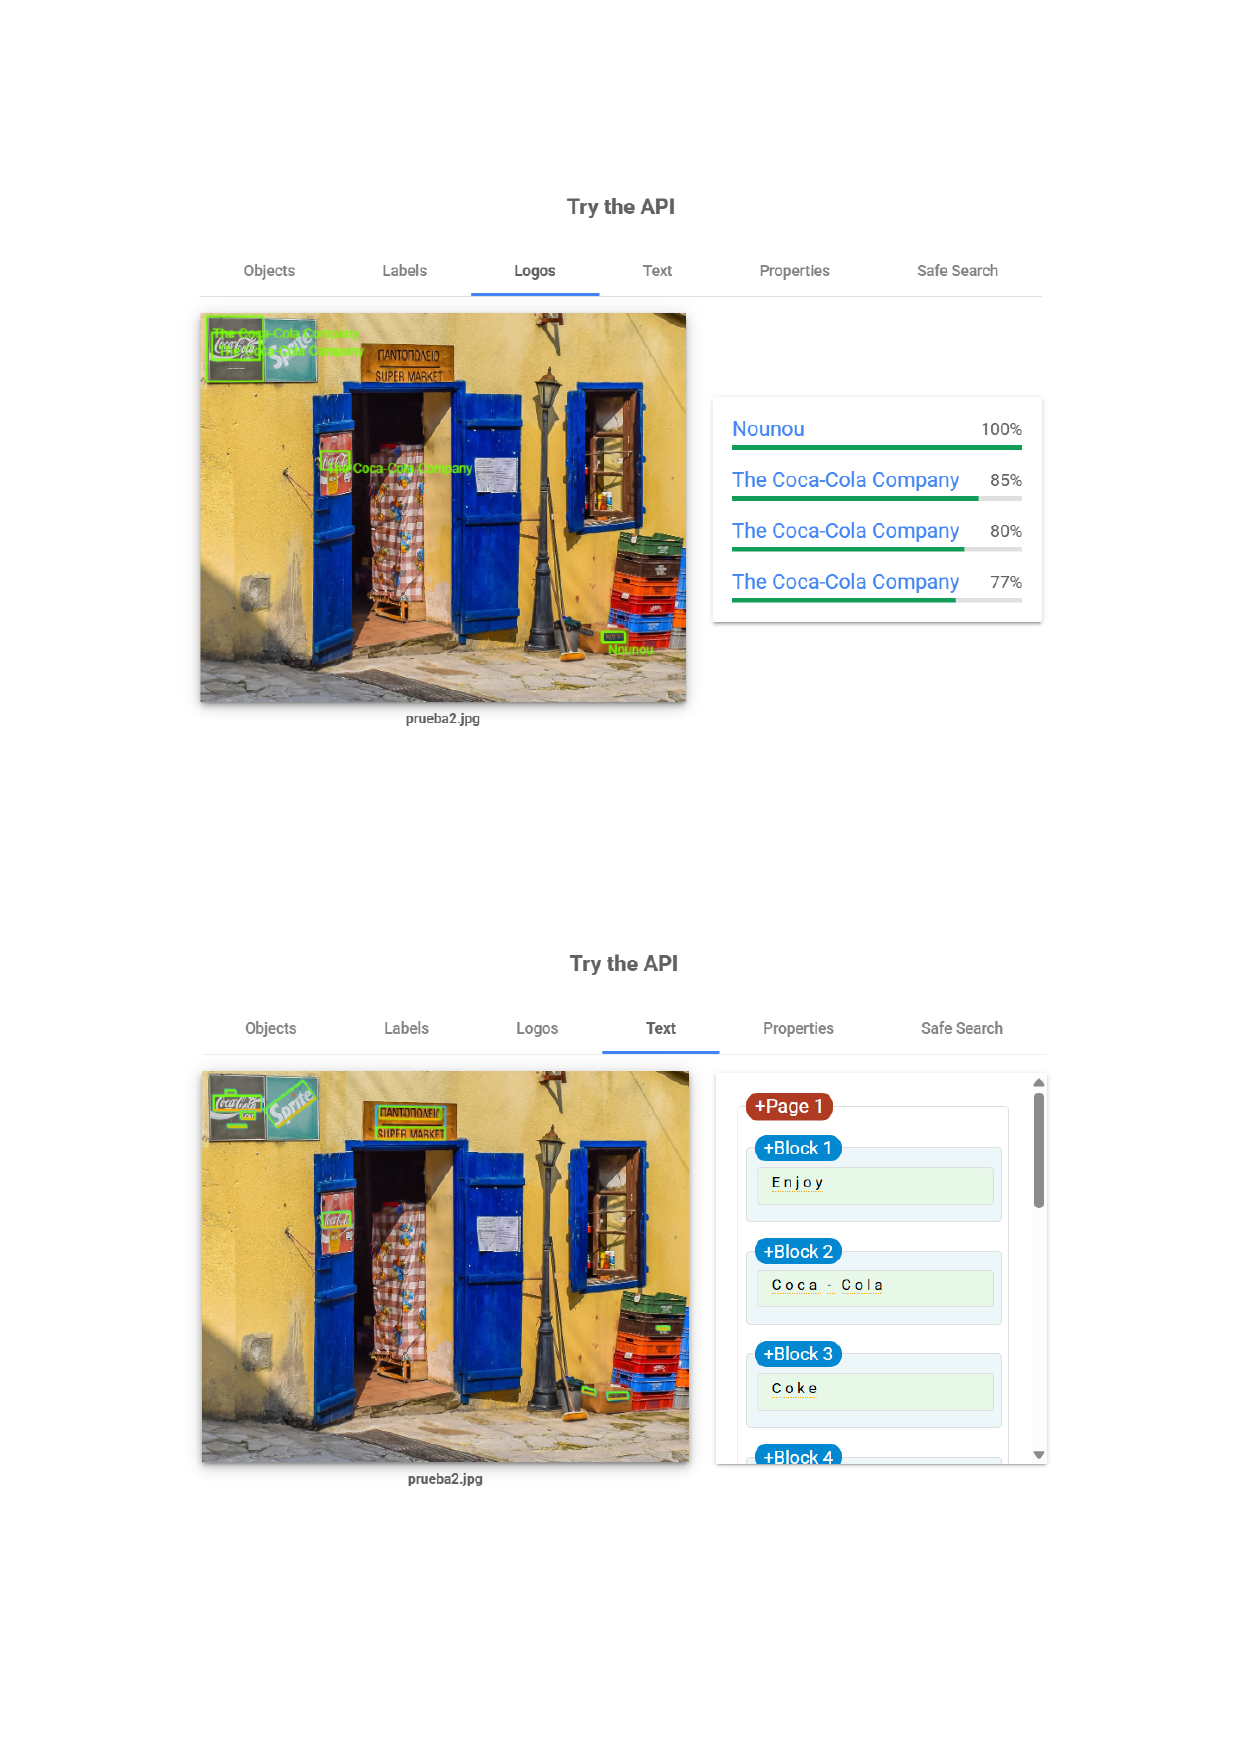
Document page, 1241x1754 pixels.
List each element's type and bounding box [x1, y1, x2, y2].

picture [118, 154, 1123, 735]
picture [118, 916, 1123, 1498]
